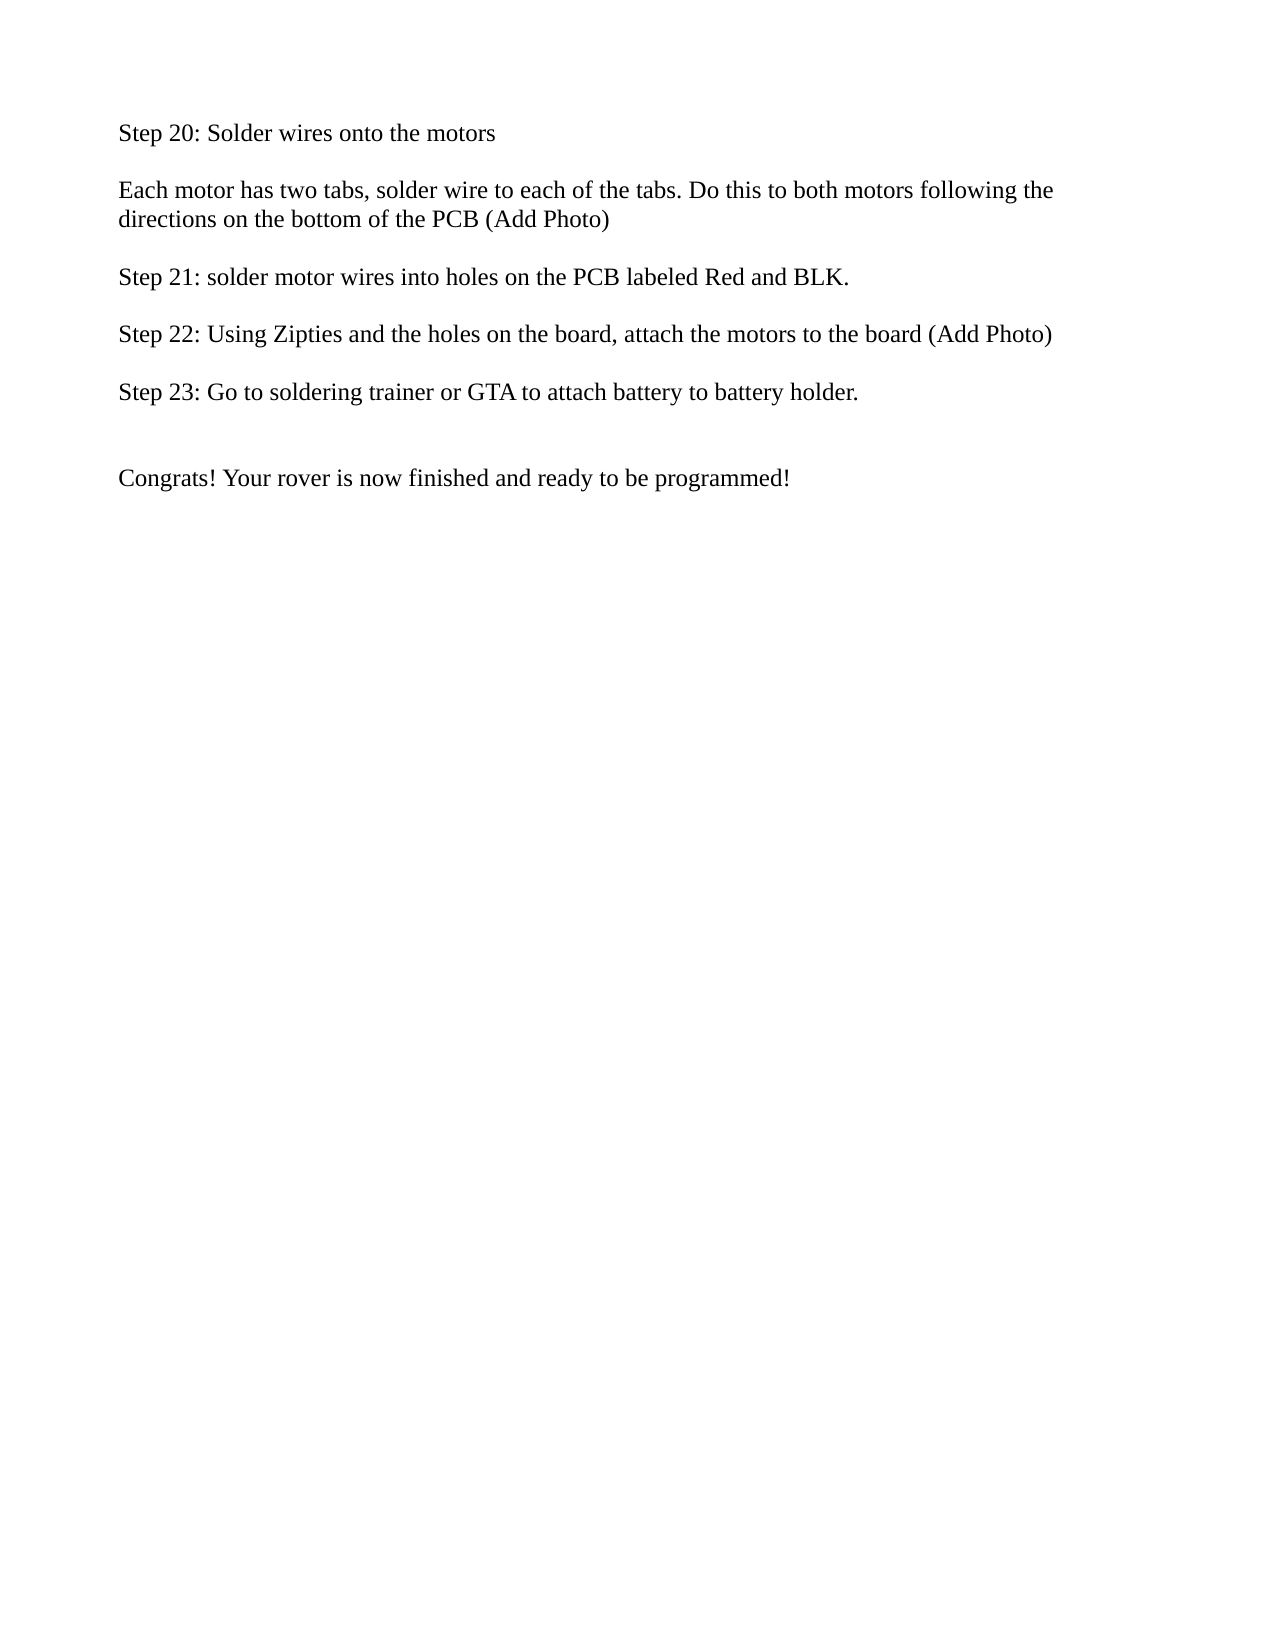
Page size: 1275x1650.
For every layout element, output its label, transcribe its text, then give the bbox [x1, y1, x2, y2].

text Step 21: solder motor wires into holes on the PCB labeled Red and BLK. [118, 262, 1157, 291]
text Congrats! Your rover is now finished and ready to be programmed! [118, 463, 1157, 492]
text Step 23: Go to soldering trainer or GTA to attach battery to battery holder. [118, 377, 1157, 406]
text Step 22: Using Zipties and the holes on the board, attach the motors to the board (Add Photo) [118, 319, 1157, 348]
text Each motor has two tabs, solder wire to each of the tabs. Do this to both motors following the directions on the bottom of the PCB (Add Photo) [118, 176, 1157, 233]
text Step 20: Solder wires onto the motors [118, 118, 1157, 147]
